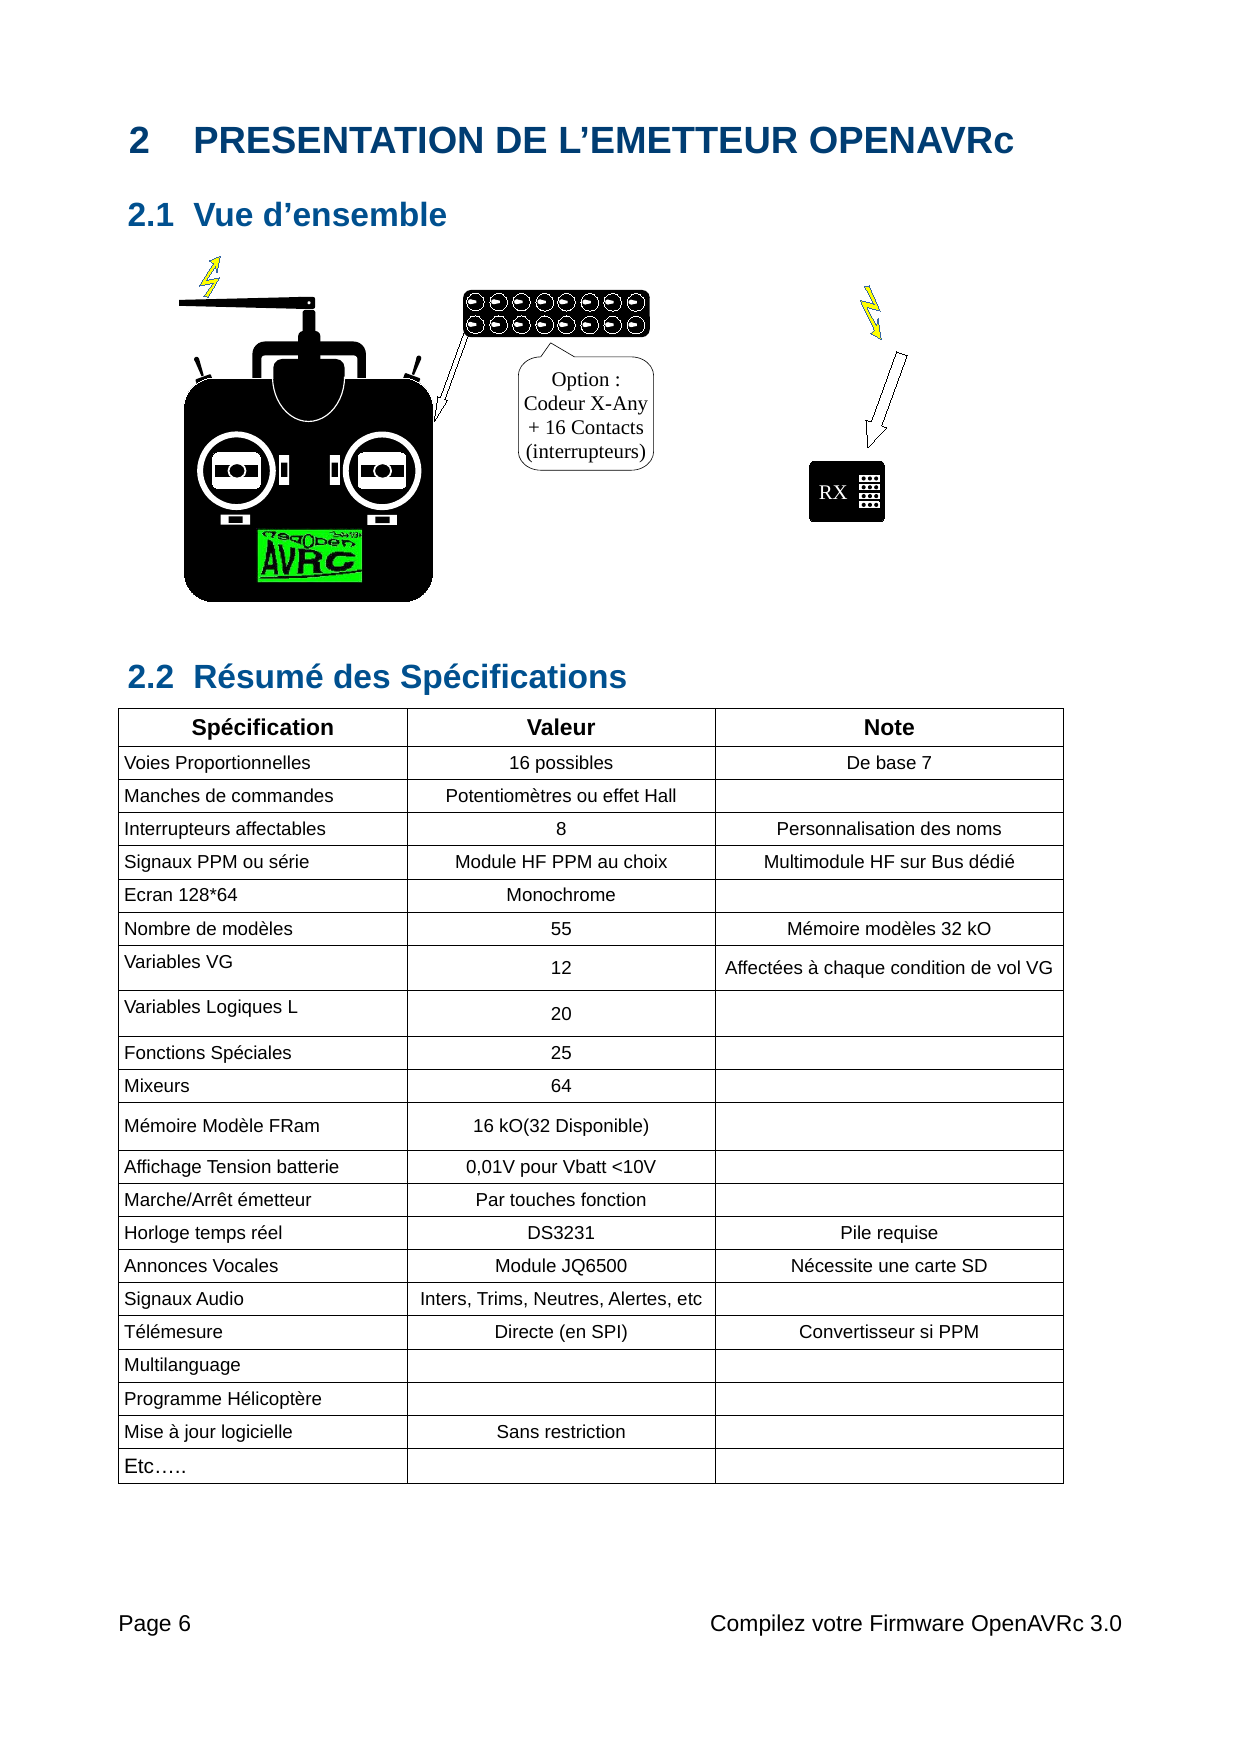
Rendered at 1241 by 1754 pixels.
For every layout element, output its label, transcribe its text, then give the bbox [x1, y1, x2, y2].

table_cell Variables Logiques L [119, 991, 407, 1036]
table_cell [716, 780, 1063, 812]
table_cell 16 possibles [408, 747, 715, 779]
table_cell DS3231 [408, 1217, 715, 1249]
table_cell Pile requise [716, 1217, 1063, 1249]
table_cell [716, 1416, 1063, 1448]
table_cell Télémesure [119, 1316, 407, 1348]
table_cell Module HF PPM au choix [408, 846, 715, 878]
table_cell [716, 1070, 1063, 1102]
table_cell Mémoire modèles 32 kO [716, 913, 1063, 945]
table_cell Affectées à chaque condition de vol VG [716, 946, 1063, 990]
table_cell De base 7 [716, 747, 1063, 779]
table_cell Annonces Vocales [119, 1250, 407, 1282]
picture [256, 528, 363, 583]
table_cell 0,01V pour Vbatt <10V [408, 1151, 715, 1183]
table_cell Nombre de modèles [119, 913, 407, 945]
table_cell [716, 1037, 1063, 1069]
table_cell [408, 1383, 715, 1415]
table_cell Directe (en SPI) [408, 1316, 715, 1348]
table_cell Nécessite une carte SD [716, 1250, 1063, 1282]
table_cell Fonctions Spéciales [119, 1037, 407, 1069]
table_cell Voies Proportionnelles [119, 747, 407, 779]
table_cell [716, 1103, 1063, 1150]
table_cell Variables VG [119, 946, 407, 990]
table_cell 8 [408, 813, 715, 845]
table_cell Convertisseur si PPM [716, 1316, 1063, 1348]
table_cell [716, 1383, 1063, 1415]
table_cell [716, 1184, 1063, 1216]
table_cell [716, 880, 1063, 912]
table_cell Potentiomètres ou effet Hall [408, 780, 715, 812]
subtitle PRESENTATION DE L’EMETTEUR OPENAVRc [118, 118, 1122, 162]
table_cell Multimodule HF sur Bus dédié [716, 846, 1063, 878]
table_cell [716, 991, 1063, 1036]
table_cell 25 [408, 1037, 715, 1069]
table_cell Inters, Trims, Neutres, Alertes, etc [408, 1283, 715, 1315]
table_cell [716, 1283, 1063, 1315]
table_cell 12 [408, 946, 715, 990]
table_cell [408, 1449, 715, 1483]
table_cell Manches de commandes [119, 780, 407, 812]
table_cell Multilanguage [119, 1350, 407, 1382]
table_cell Signaux PPM ou série [119, 846, 407, 878]
table_cell Module JQ6500 [408, 1250, 715, 1282]
table_cell 64 [408, 1070, 715, 1102]
table_cell Mise à jour logicielle [119, 1416, 407, 1448]
table_cell Marche/Arrêt émetteur [119, 1184, 407, 1216]
table_cell Horloge temps réel [119, 1217, 407, 1249]
table_cell Interrupteurs affectables [119, 813, 407, 845]
table_cell 55 [408, 913, 715, 945]
table_cell [408, 1350, 715, 1382]
table_cell Personnalisation des noms [716, 813, 1063, 845]
table_cell Signaux Audio [119, 1283, 407, 1315]
table_cell Par touches fonction [408, 1184, 715, 1216]
table_cell Monochrome [408, 880, 715, 912]
table_header Note [716, 709, 1063, 746]
table_header Spécification [119, 709, 407, 746]
table_cell Affichage Tension batterie [119, 1151, 407, 1183]
table_cell Programme Hélicoptère [119, 1383, 407, 1415]
table_cell [716, 1350, 1063, 1382]
subtitle Résumé des Spécifications [118, 657, 1122, 696]
table_cell 16 kO(32 Disponible) [408, 1103, 715, 1150]
table_cell [716, 1449, 1063, 1483]
table_cell 20 [408, 991, 715, 1036]
table_header Valeur [408, 709, 715, 746]
subtitle Vue d’ensemble [118, 195, 1122, 234]
table_cell Ecran 128*64 [119, 880, 407, 912]
table_cell Etc….. [119, 1449, 407, 1483]
table_cell Sans restriction [408, 1416, 715, 1448]
table_cell Mixeurs [119, 1070, 407, 1102]
table_cell [716, 1151, 1063, 1183]
table_cell Mémoire Modèle FRam [119, 1103, 407, 1150]
